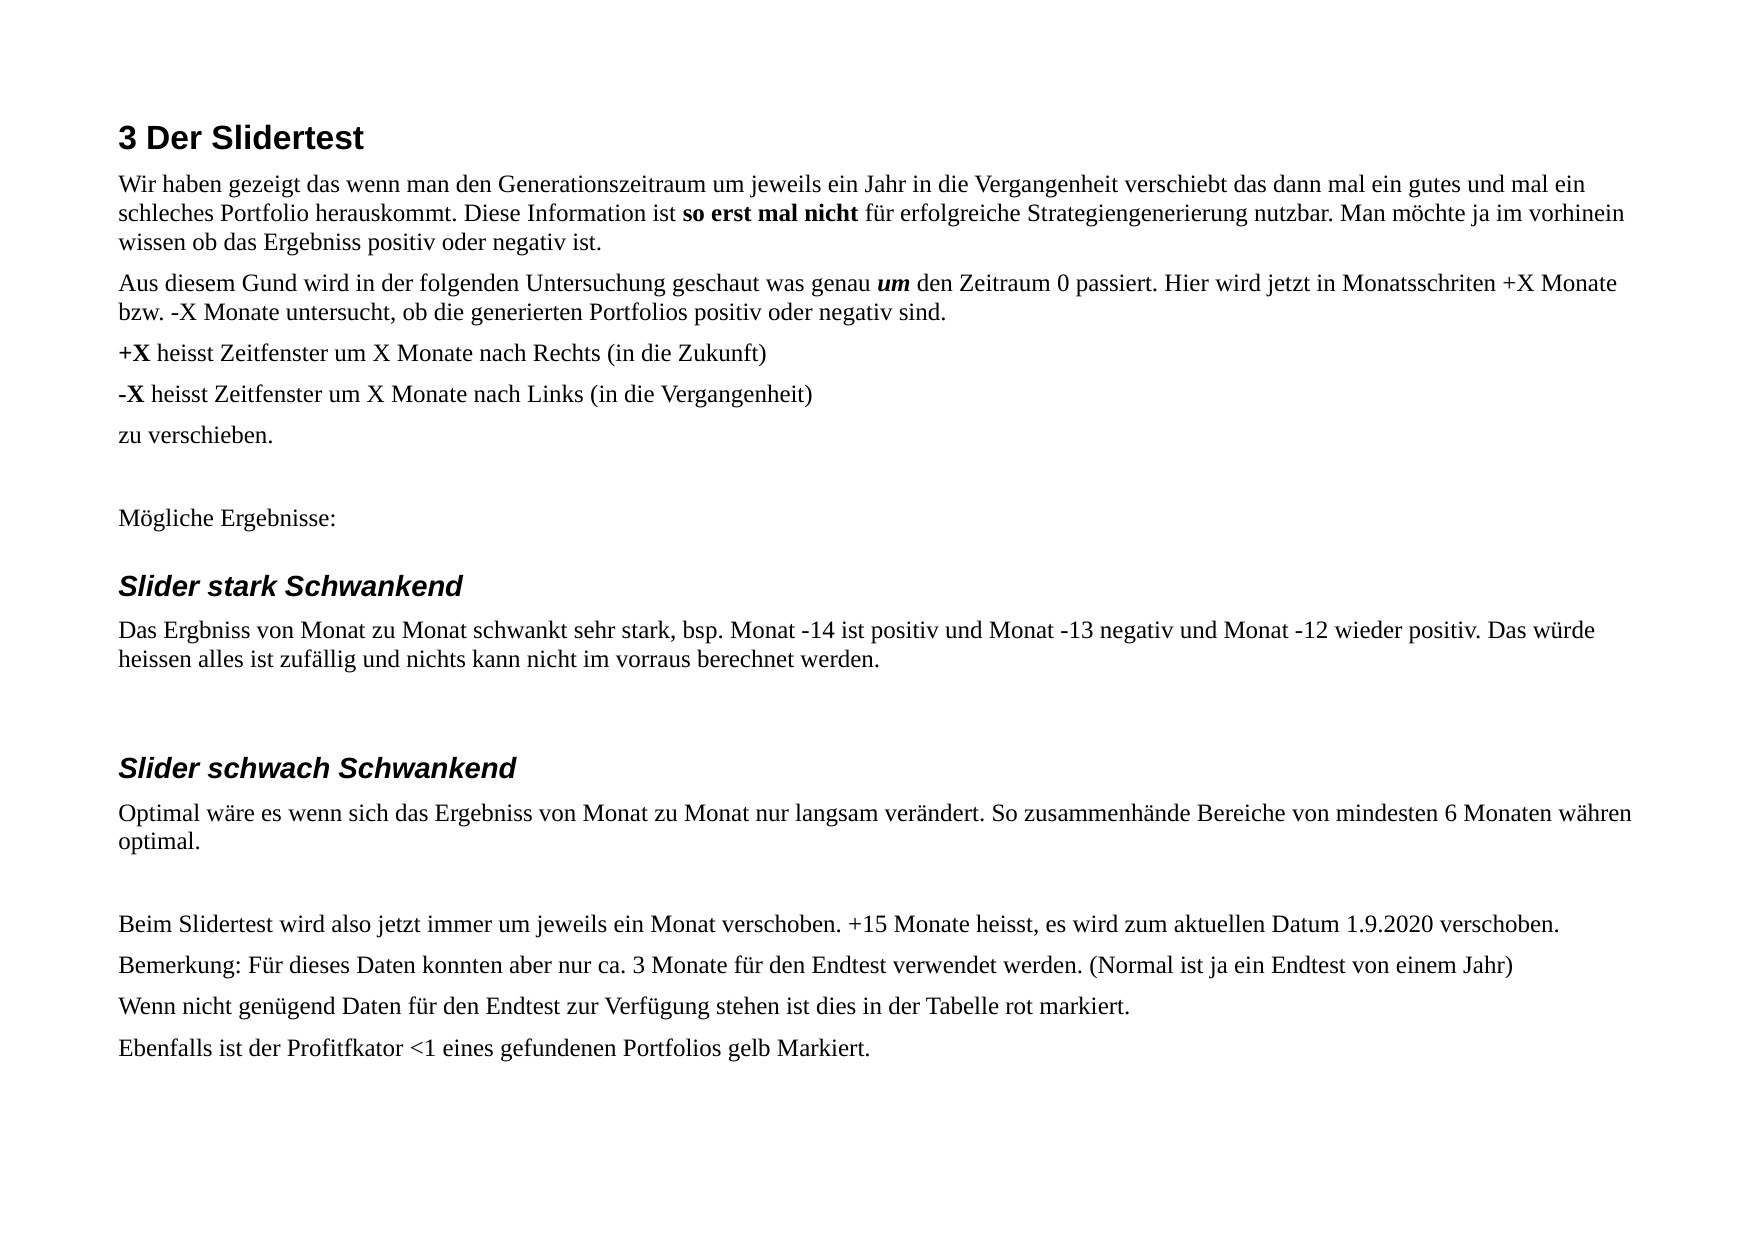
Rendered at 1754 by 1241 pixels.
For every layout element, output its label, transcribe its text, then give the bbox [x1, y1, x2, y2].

text Wenn nicht genügend Daten für den Endtest zur Verfügung stehen ist dies in der Tabelle rot markiert. [118, 991, 1636, 1020]
text Wir haben gezeigt das wenn man den Generationszeitraum um jeweils ein Jahr in die Vergangenheit verschiebt das dann mal ein gutes und mal ein schleches Portfolio herauskommt. Diese Information ist so erst mal nicht für erfolgreiche Strategiengenerierung nutzbar. Man möchte ja im vorhinein wissen ob das Ergebniss positiv oder negativ ist. [118, 169, 1636, 256]
text Ebenfalls ist der Profitfkator <1 eines gefundenen Portfolios gelb Markiert. [118, 1033, 1636, 1061]
text Aus diesem Gund wird in der folgenden Untersuchung geschaut was genau um den Zeitraum 0 passiert. Hier wird jetzt in Monatsschriten +X Monate bzw. -X Monate untersucht, ob die generierten Portfolios positiv oder negativ sind. [118, 268, 1636, 326]
text -X heisst Zeitfenster um X Monate nach Links (in die Vergangenheit) [118, 379, 1636, 408]
text Beim Slidertest wird also jetzt immer um jeweils ein Monat verschoben. +15 Monate heisst, es wird zum aktuellen Datum 1.9.2020 verschoben. [118, 909, 1636, 938]
text Bemerkung: Für dieses Daten konnten aber nur ca. 3 Monate für den Endtest verwendet werden. (Normal ist ja ein Endtest von einem Jahr) [118, 950, 1636, 979]
subtitle 3 Der Slidertest [118, 118, 1636, 157]
subtitle Slider stark Schwankend [118, 569, 1636, 603]
text Mögliche Ergebnisse: [118, 503, 1636, 532]
subtitle Slider schwach Schwankend [118, 752, 1636, 785]
text zu verschieben. [118, 421, 1636, 449]
text +X heisst Zeitfenster um X Monate nach Rechts (in die Zukunft) [118, 338, 1636, 367]
text Optimal wäre es wenn sich das Ergebniss von Monat zu Monat nur langsam verändert. So zusammenhände Bereiche von mindesten 6 Monaten währen optimal. [118, 798, 1636, 855]
text Das Ergbniss von Monat zu Monat schwankt sehr stark, bsp. Monat -14 ist positiv und Monat -13 negativ und Monat -12 wieder positiv. Das würde heissen alles ist zufällig und nichts kann nicht im vorraus berechnet werden. [118, 615, 1636, 673]
